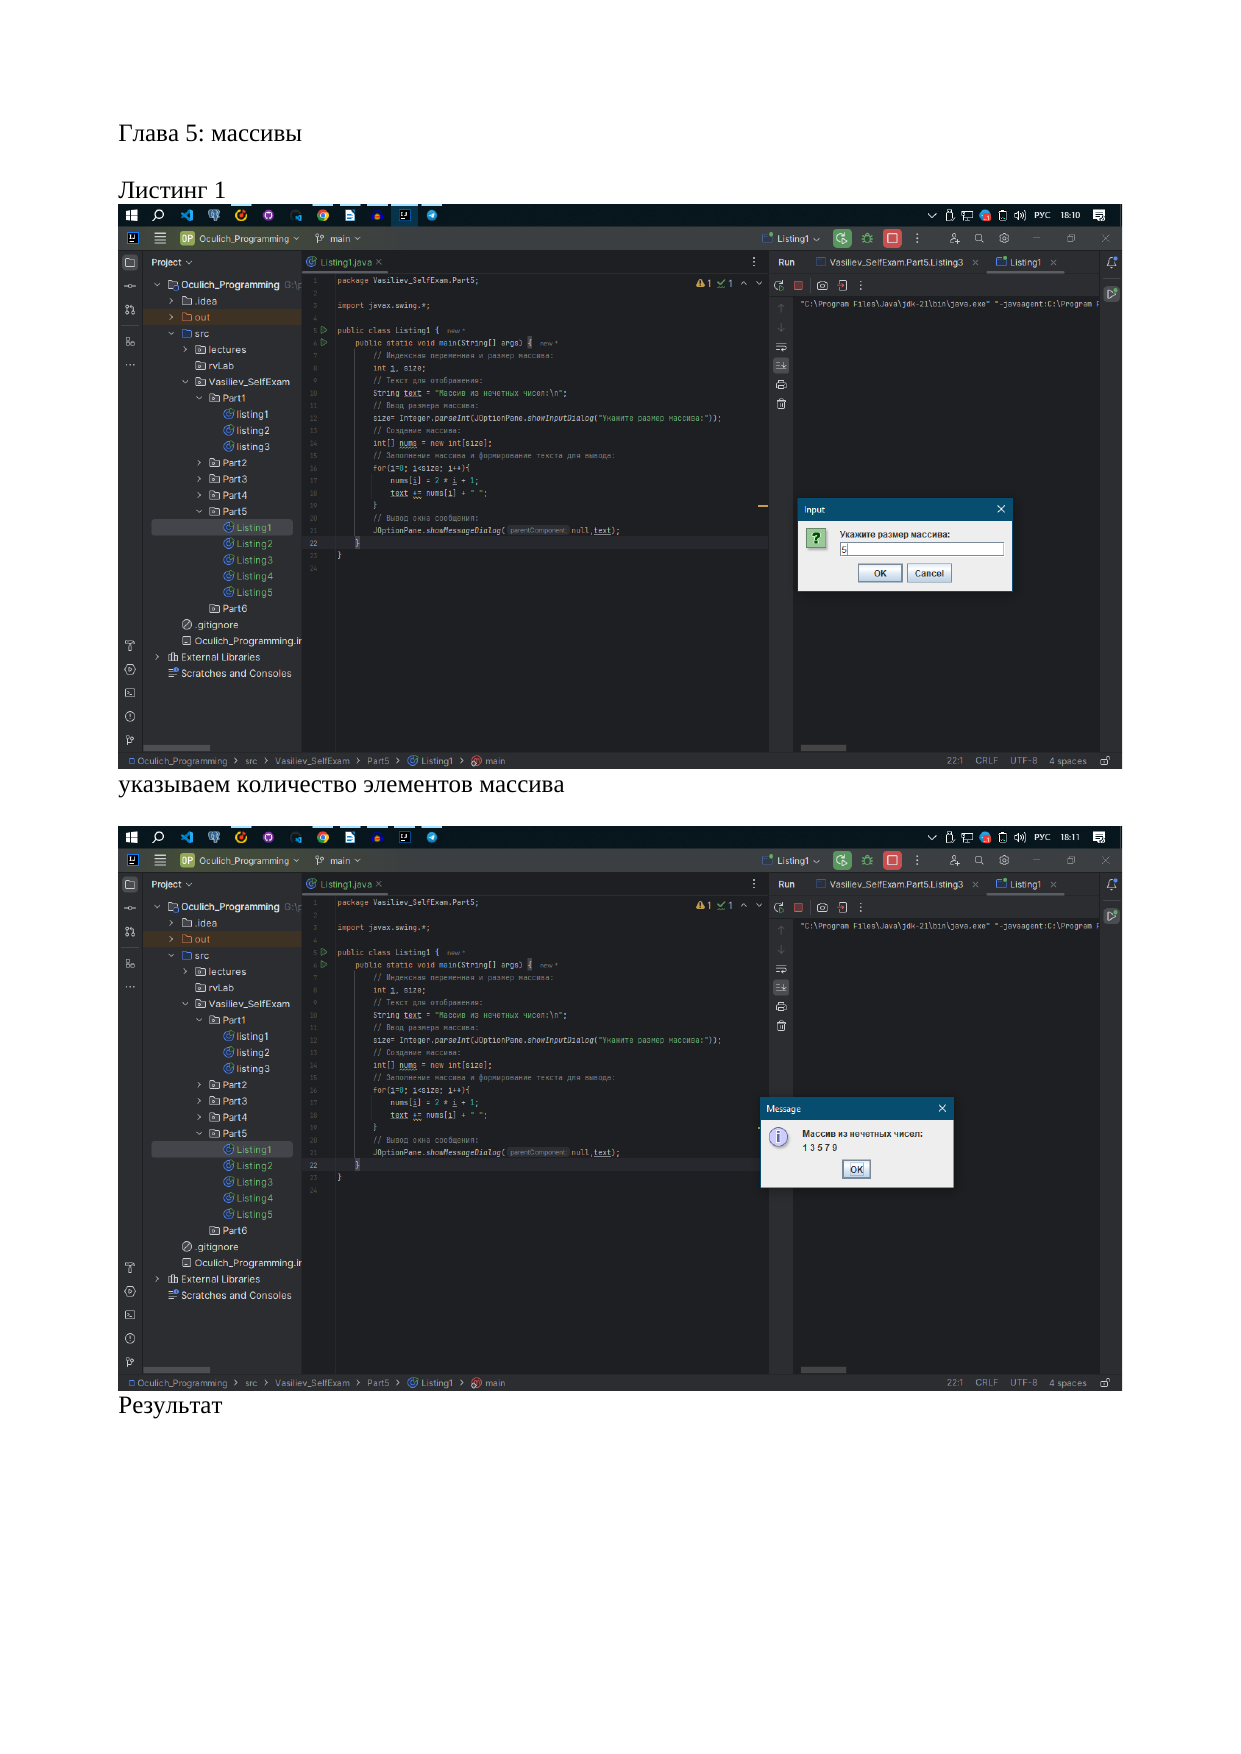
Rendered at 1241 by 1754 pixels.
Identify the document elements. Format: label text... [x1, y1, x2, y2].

text указываем количество элементов массива [118, 769, 1122, 797]
text Листинг 1 [118, 176, 1122, 204]
text Результат [118, 1391, 1122, 1419]
picture [118, 826, 1123, 1391]
text Глава 5: массивы [118, 118, 1122, 147]
picture [118, 204, 1123, 769]
